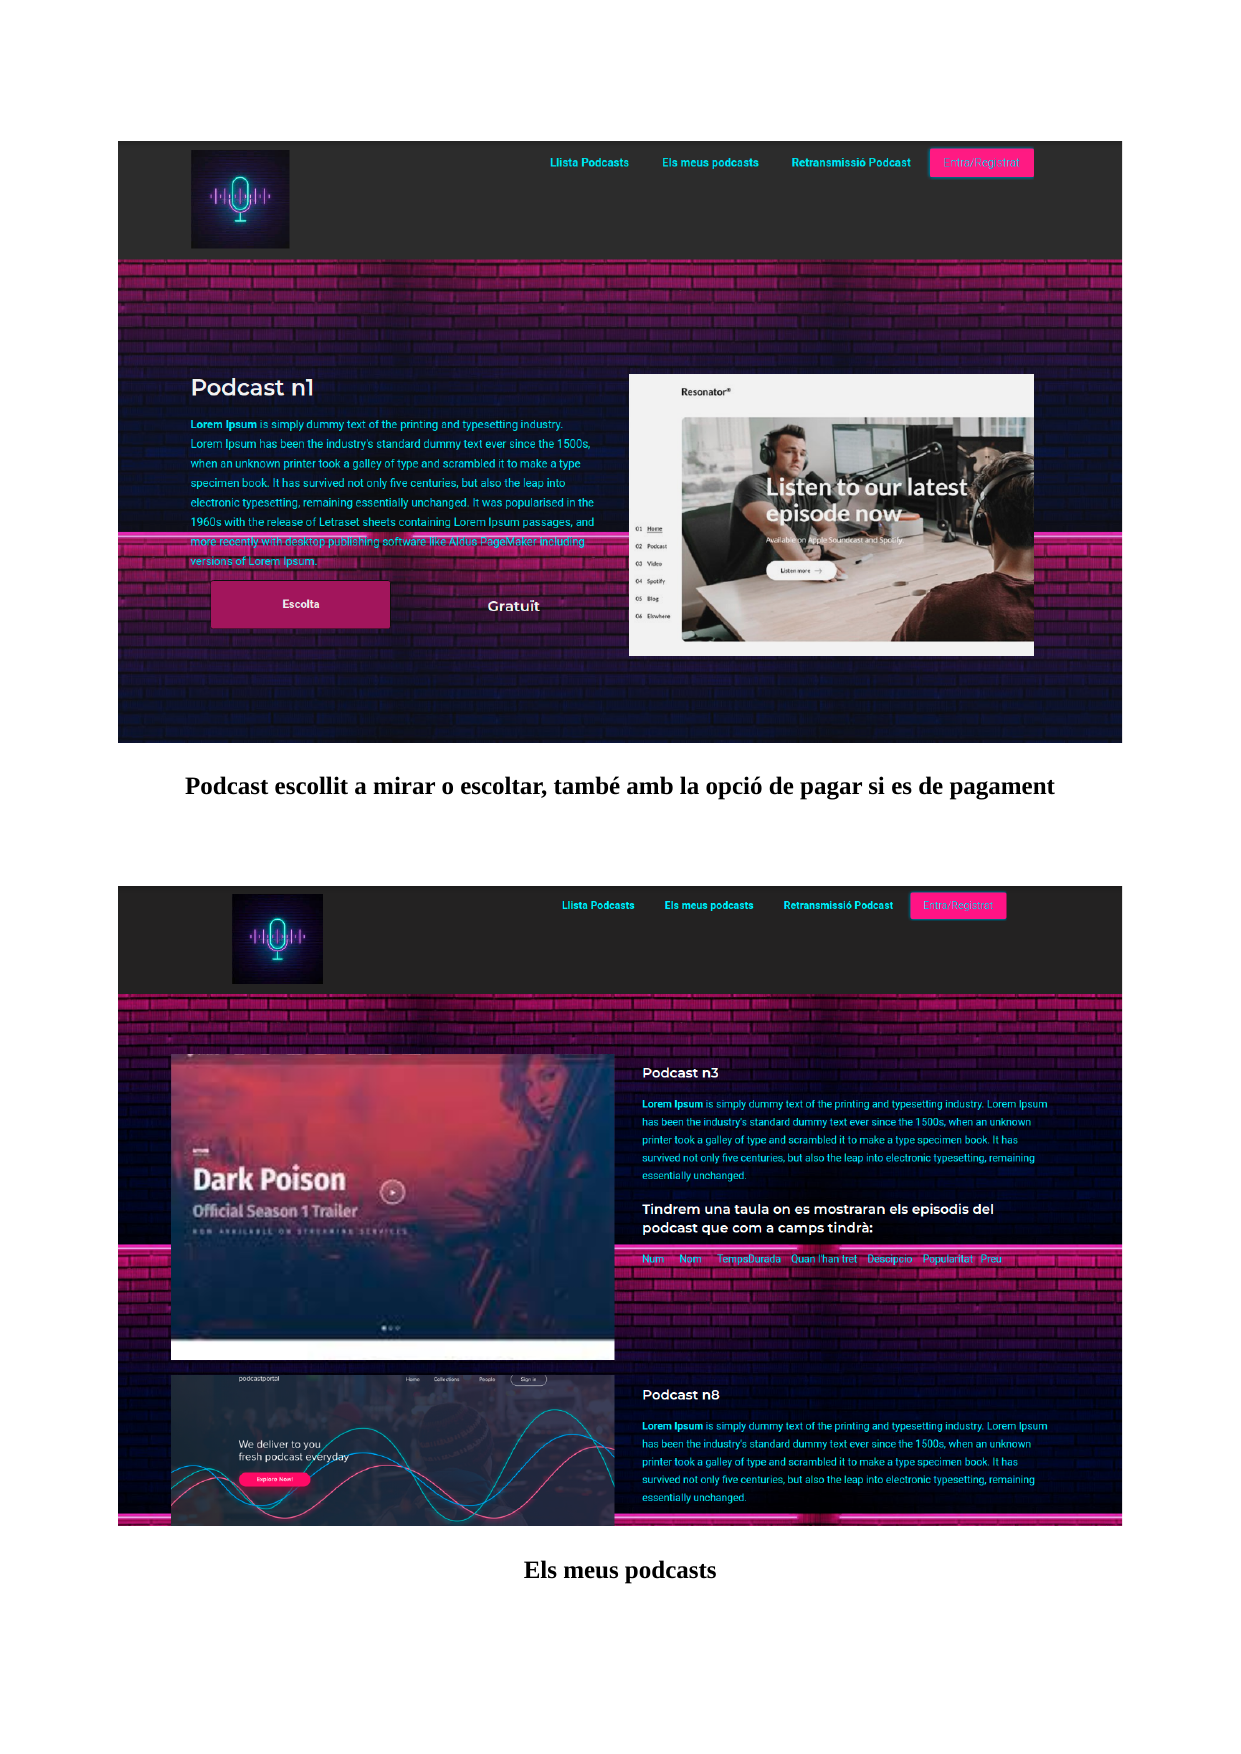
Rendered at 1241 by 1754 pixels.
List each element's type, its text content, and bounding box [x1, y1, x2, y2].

text Podcast escollit a mirar o escoltar, també amb la opció de pagar si es de pagament [118, 771, 1122, 800]
text Els meus podcasts [118, 1555, 1122, 1583]
picture [118, 886, 1123, 1526]
picture [118, 141, 1123, 743]
